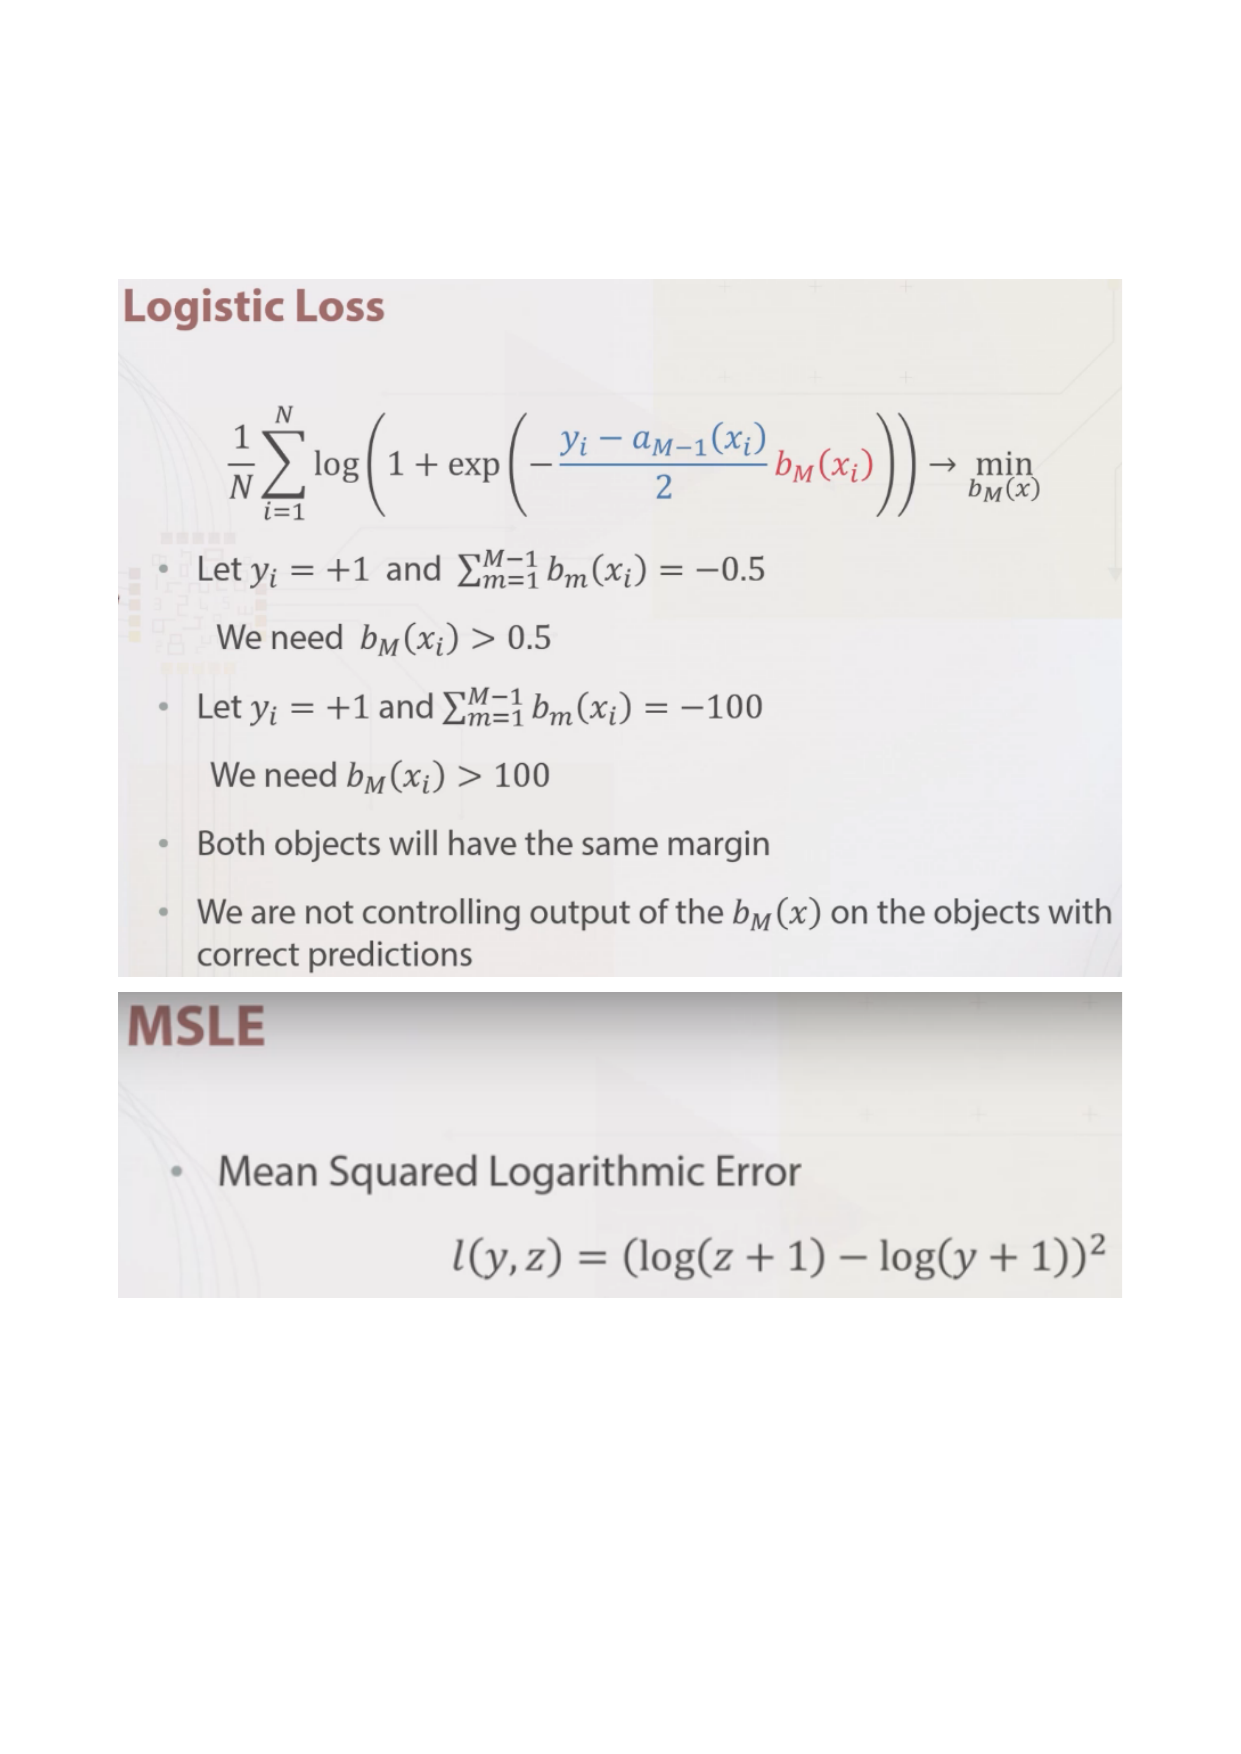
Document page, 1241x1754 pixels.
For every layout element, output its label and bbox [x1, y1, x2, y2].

picture [118, 279, 1123, 977]
picture [118, 992, 1123, 1298]
